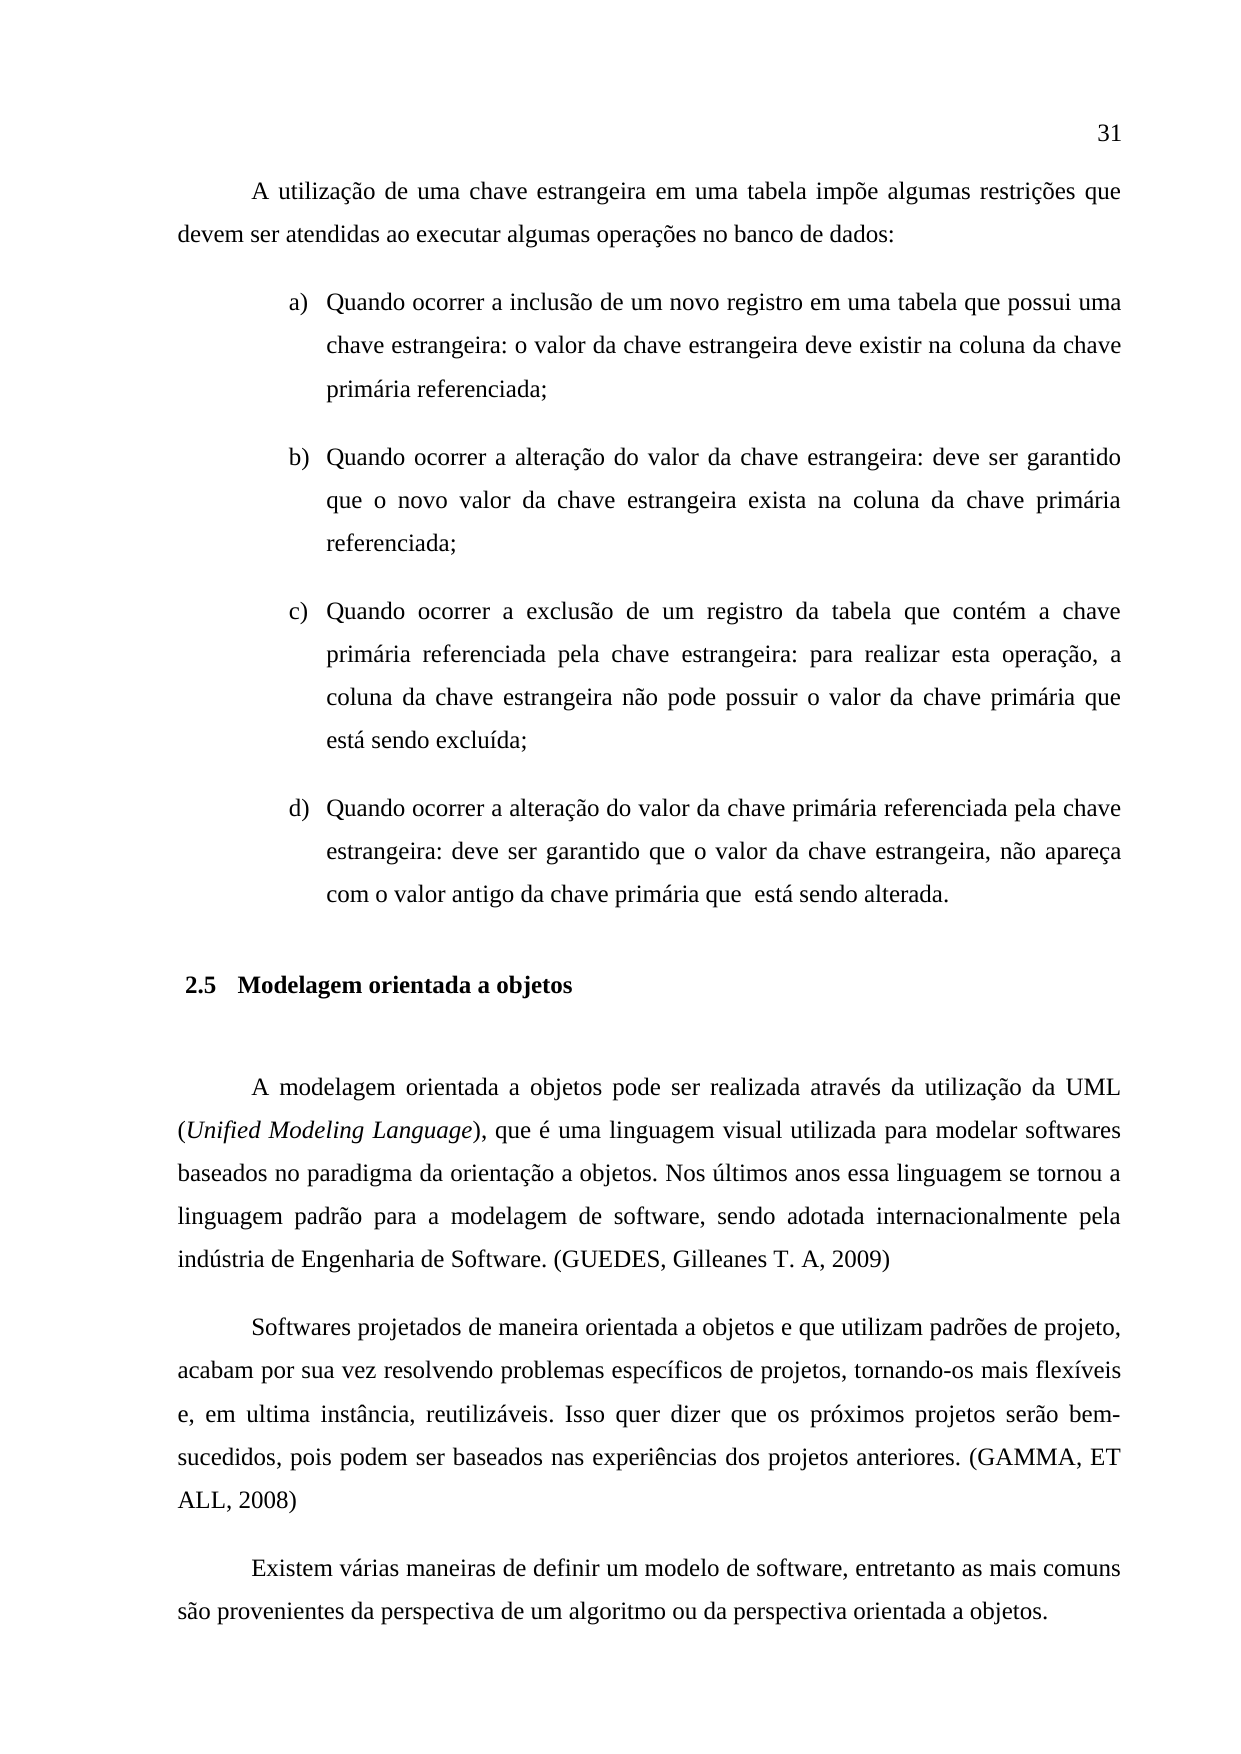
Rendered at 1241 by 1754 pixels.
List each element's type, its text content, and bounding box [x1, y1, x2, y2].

list Quando ocorrer a alteração do valor da chave primária referenciada pela chave estrangeira: deve ser garantido que o valor da chave estrangeira, não apareça com o valor antigo da chave primária que está sendo alterada. [288, 793, 1122, 908]
list Quando ocorrer a exclusão de um registro da tabela que contém a chave primária referenciada pela chave estrangeira: para realizar esta operação, a coluna da chave estrangeira não pode possuir o valor da chave primária que está sendo excluída; [288, 596, 1122, 754]
text Existem várias maneiras de definir um modelo de software, entretanto as mais comuns são provenientes da perspectiva de um algoritmo ou da perspectiva orientada a objetos. [177, 1553, 1122, 1625]
list Quando ocorrer a inclusão de um novo registro em uma tabela que possui uma chave estrangeira: o valor da chave estrangeira deve existir na coluna da chave primária referenciada; [288, 287, 1122, 402]
list Quando ocorrer a alteração do valor da chave estrangeira: deve ser garantido que o novo valor da chave estrangeira exista na coluna da chave primária referenciada; [288, 442, 1122, 557]
list Modelagem orientada a objetos [185, 970, 1122, 999]
text Softwares projetados de maneira orientada a objetos e que utilizam padrões de projeto, acabam por sua vez resolvendo problemas específicos de projetos, tornando-os mais flexíveis e, em ultima instância, reutilizáveis. Isso quer dizer que os próximos projetos serão bem-sucedidos, pois podem ser baseados nas experiências dos projetos anteriores. (GAMMA, ET ALL, 2008) [177, 1312, 1122, 1514]
text A modelagem orientada a objetos pode ser realizada através da utilização da UML (Unified Modeling Language), que é uma linguagem visual utilizada para modelar softwares baseados no paradigma da orientação a objetos. Nos últimos anos essa linguagem se tornou a linguagem padrão para a modelagem de software, sendo adotada internacionalmente pela indústria de Engenharia de Software. (GUEDES, Gilleanes T. A, 2009) [177, 1072, 1122, 1273]
text A utilização de uma chave estrangeira em uma tabela impõe algumas restrições que devem ser atendidas ao executar algumas operações no banco de dados: [177, 176, 1122, 248]
